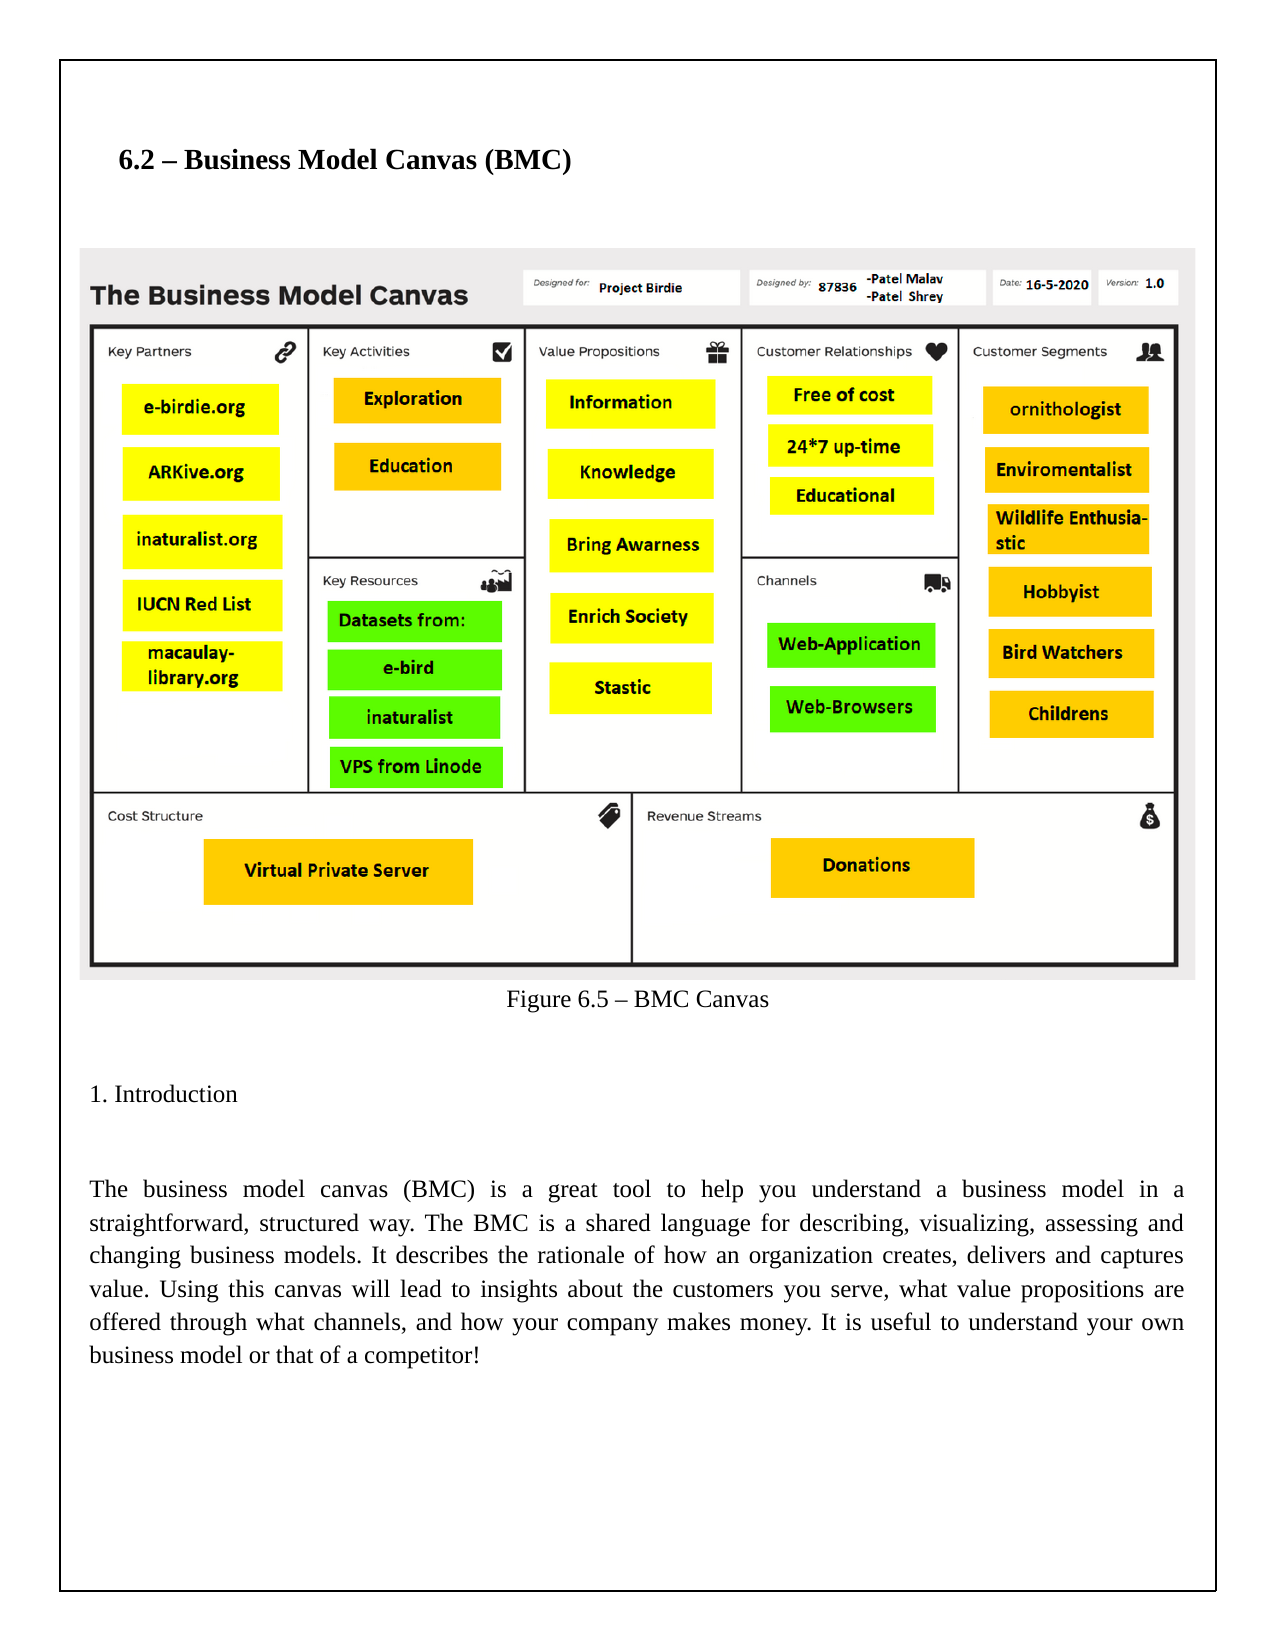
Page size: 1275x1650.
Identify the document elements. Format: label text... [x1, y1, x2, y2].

text 1. Introduction [89, 1079, 1186, 1108]
text 6.2 – Business Model Canvas (BMC) [89, 142, 1186, 176]
picture [79, 248, 1196, 980]
text The business model canvas (BMC) is a great tool to help you understand a business model in a straightforward, structured way. The BMC is a shared language for describing, visualizing, assessing and changing business models. It describes the rationale of how an organization creates, delivers and captures value. Using this canvas will lead to insights about the customers you serve, what value propositions are offered through what channels, and how your company makes money. It is useful to understand your own business model or that of a competitor! [89, 1174, 1186, 1368]
text Figure 6.5 – BMC Canvas [89, 980, 1186, 1013]
